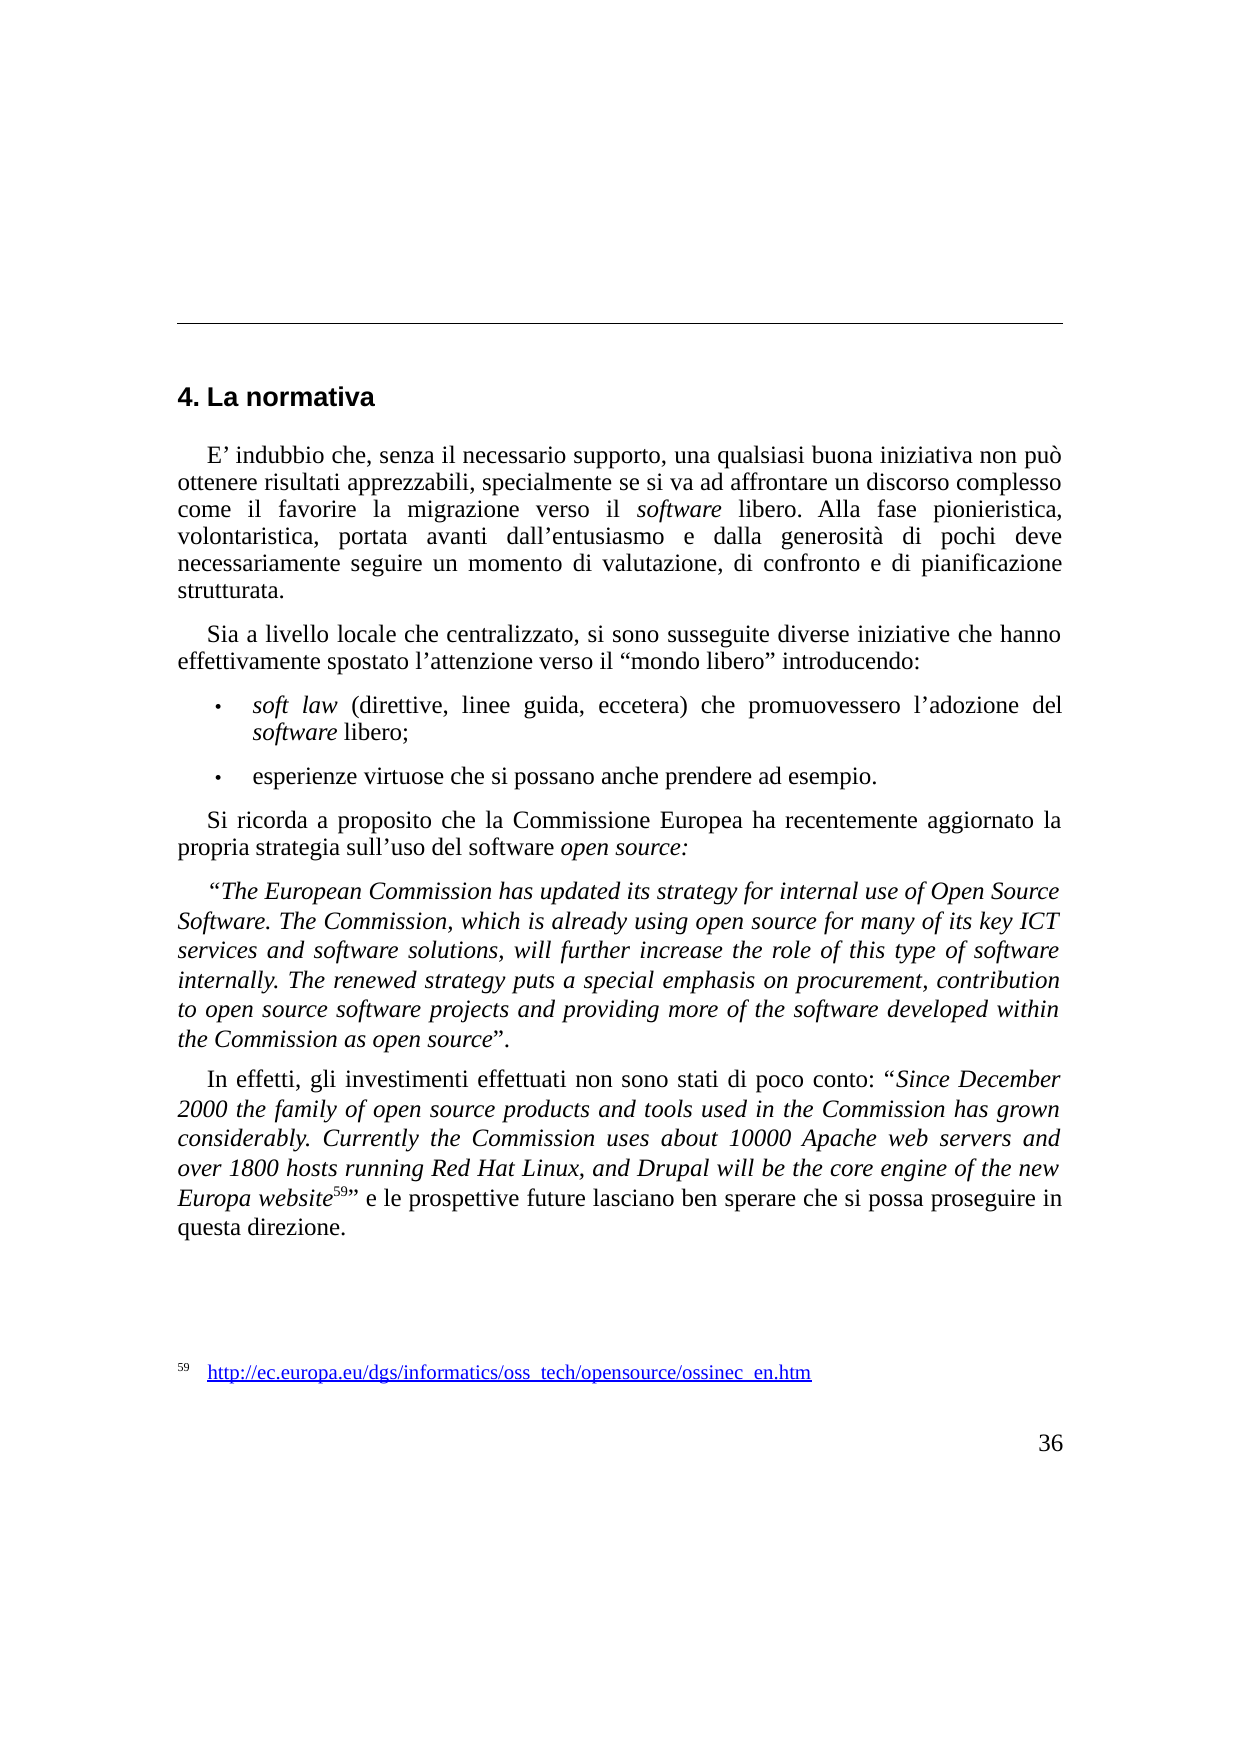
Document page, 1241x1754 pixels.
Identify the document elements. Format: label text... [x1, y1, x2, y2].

text In effetti, gli investimenti effettuati non sono stati di poco conto: “Since December 2000 the family of open source products and tools used in the Commission has grown considerably. Currently the Commission uses about 10000 Apache web servers and over 1800 hosts running Red Hat Linux, and Drupal will be the core engine of the new Europa website” e le prospettive future lasciano ben sperare che si possa proseguire in questa direzione. [177, 1065, 1063, 1241]
subtitle La normativa [177, 382, 1063, 412]
list esperienze virtuose che si possano anche prendere ad esempio. [215, 763, 1063, 790]
text Sia a livello locale che centralizzato, si sono susseguite diverse iniziative che hanno effettivamente spostato l’attenzione verso il “mondo libero” introducendo: [177, 621, 1063, 675]
text E’ indubbio che, senza il necessario supporto, una qualsiasi buona iniziativa non può ottenere risultati apprezzabili, specialmente se si va ad affrontare un discorso complesso come il favorire la migrazione verso il software libero. Alla fase pionieristica, volontaristica, portata avanti dall’entusiasmo e dalla generosità di pochi deve necessariamente seguire un momento di valutazione, di confronto e di pianificazione strutturata. [177, 442, 1063, 604]
text “The European Commission has updated its strategy for internal use of Open Source Software. The Commission, which is already using open source for many of its key ICT services and software solutions, will further increase the role of this type of software internally. The renewed strategy puts a special emphasis on procurement, contribution to open source software projects and providing more of the software developed within the Commission as open source”. [177, 877, 1063, 1053]
text Si ricorda a proposito che la Commissione Europea ha recentemente aggiornato la propria strategia sull’uso del software open source: [177, 806, 1063, 861]
text http://ec.europa.eu/dgs/informatics/oss_tech/opensource/ossinec_en.htm [177, 1361, 1063, 1384]
list soft law (direttive, linee guida, eccetera) che promuovessero l’adozione del software libero; [215, 692, 1063, 746]
